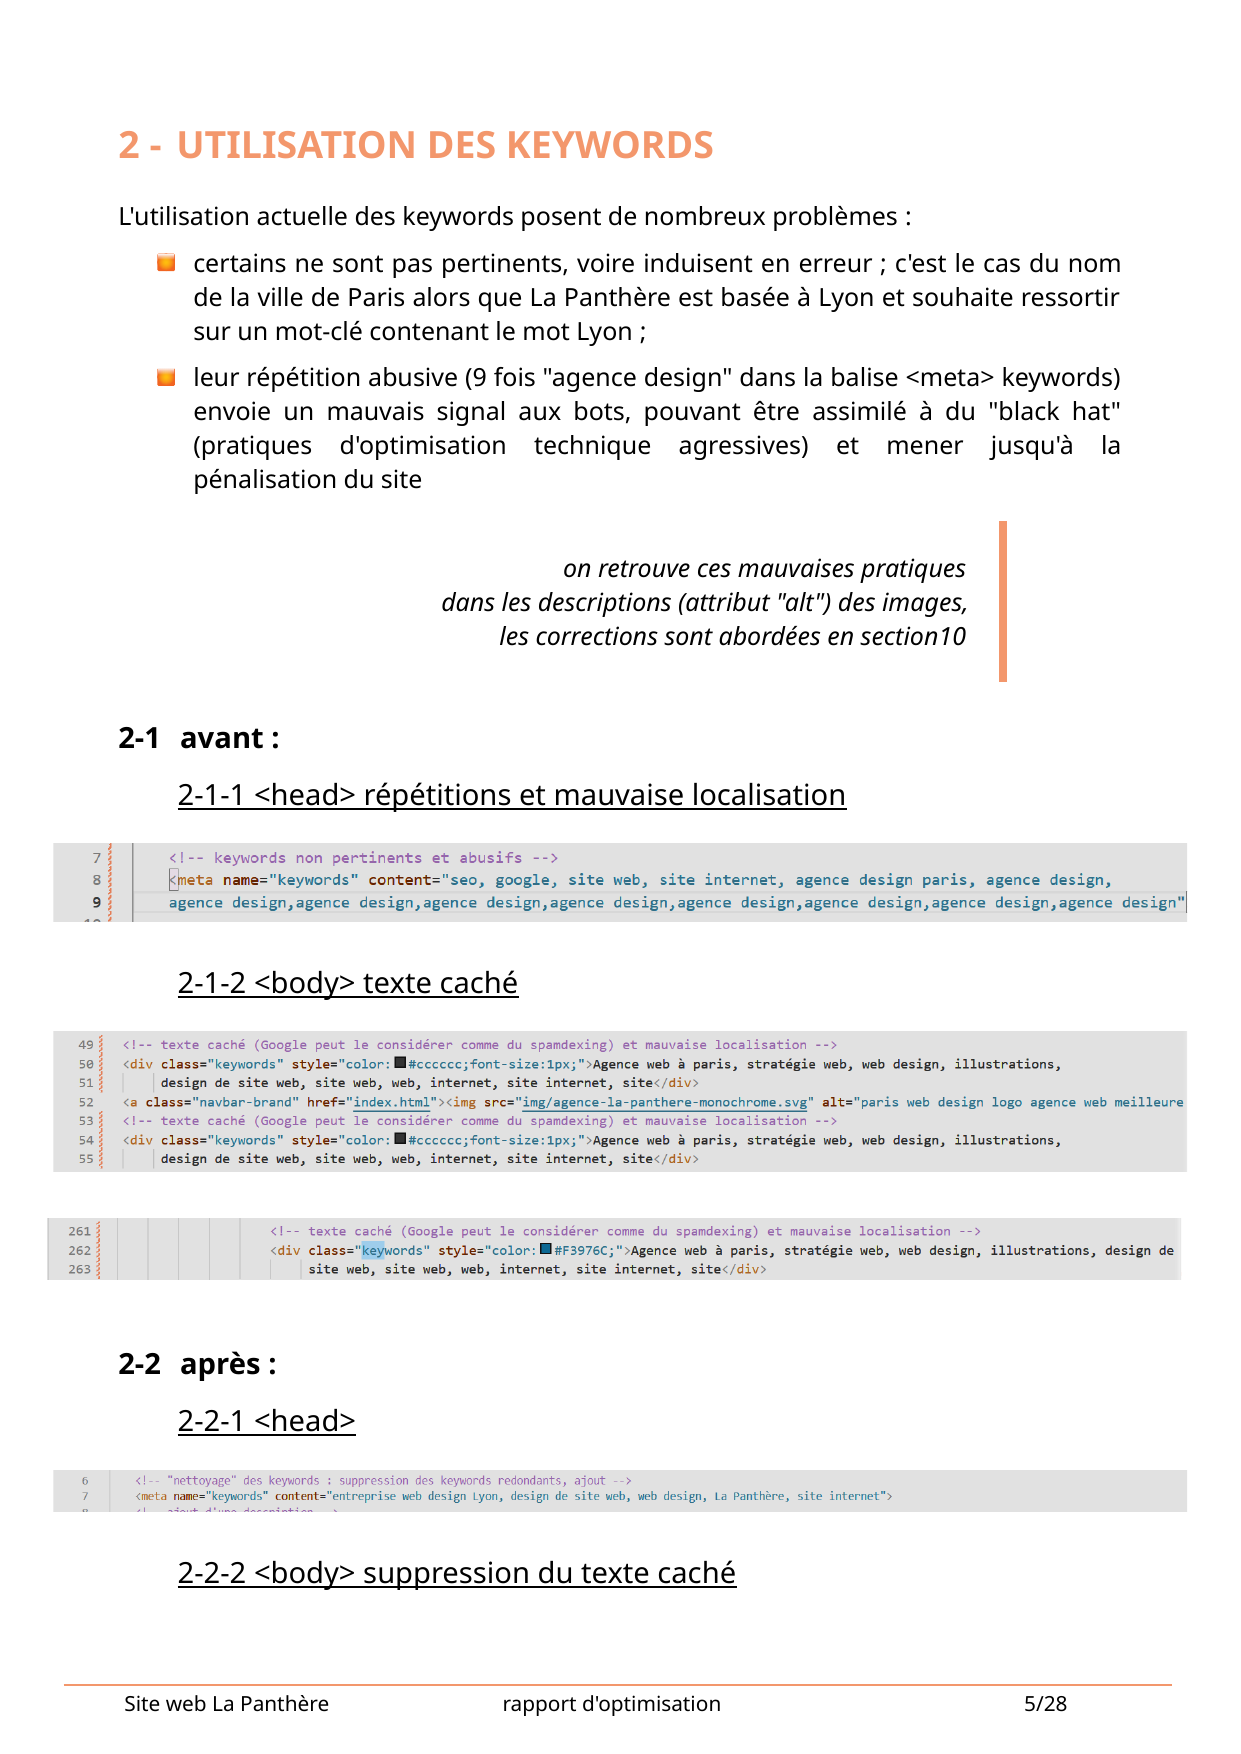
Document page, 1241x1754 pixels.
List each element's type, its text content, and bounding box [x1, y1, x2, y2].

text 2-1-2 <body> texte caché [177, 962, 1122, 1002]
text 2-1-1 <head> répétitions et mauvaise localisation [177, 775, 1122, 814]
list leur répétition abusive (9 fois "agence design" dans la balise <meta> keywords) envoie un mauvais signal aux bots, pouvant être assimilé à du "black hat" (pratiques d'optimisation technique agressives) et mener jusqu'à la pénalisation du site [156, 360, 1122, 496]
text L'utilisation actuelle des keywords posent de nombreux problèmes : [118, 199, 1122, 233]
text 2-2-2 <body> suppression du texte caché [177, 1552, 1122, 1592]
picture [47, 1218, 1182, 1280]
picture [53, 1031, 1188, 1172]
text 2-1 avant : [118, 717, 1122, 757]
picture [53, 843, 1188, 922]
text 2 - UTILISATION DES KEYWORDS [118, 118, 1122, 169]
list certains ne sont pas pertinents, voire induisent en erreur ; c'est le cas du nom de la ville de Paris alors que La Panthère est basée à Lyon et souhaite ressortir sur un mot-clé contenant le mot Lyon ; [156, 245, 1122, 347]
text 2-2 après : [118, 1343, 1122, 1383]
text on retrouve ces mauvaises pratiques dans les descriptions (attribut "alt") des images, les corrections sont abordées en section10 [174, 521, 999, 682]
picture [53, 1470, 1188, 1512]
text 2-2-1 <head> [177, 1401, 1122, 1440]
